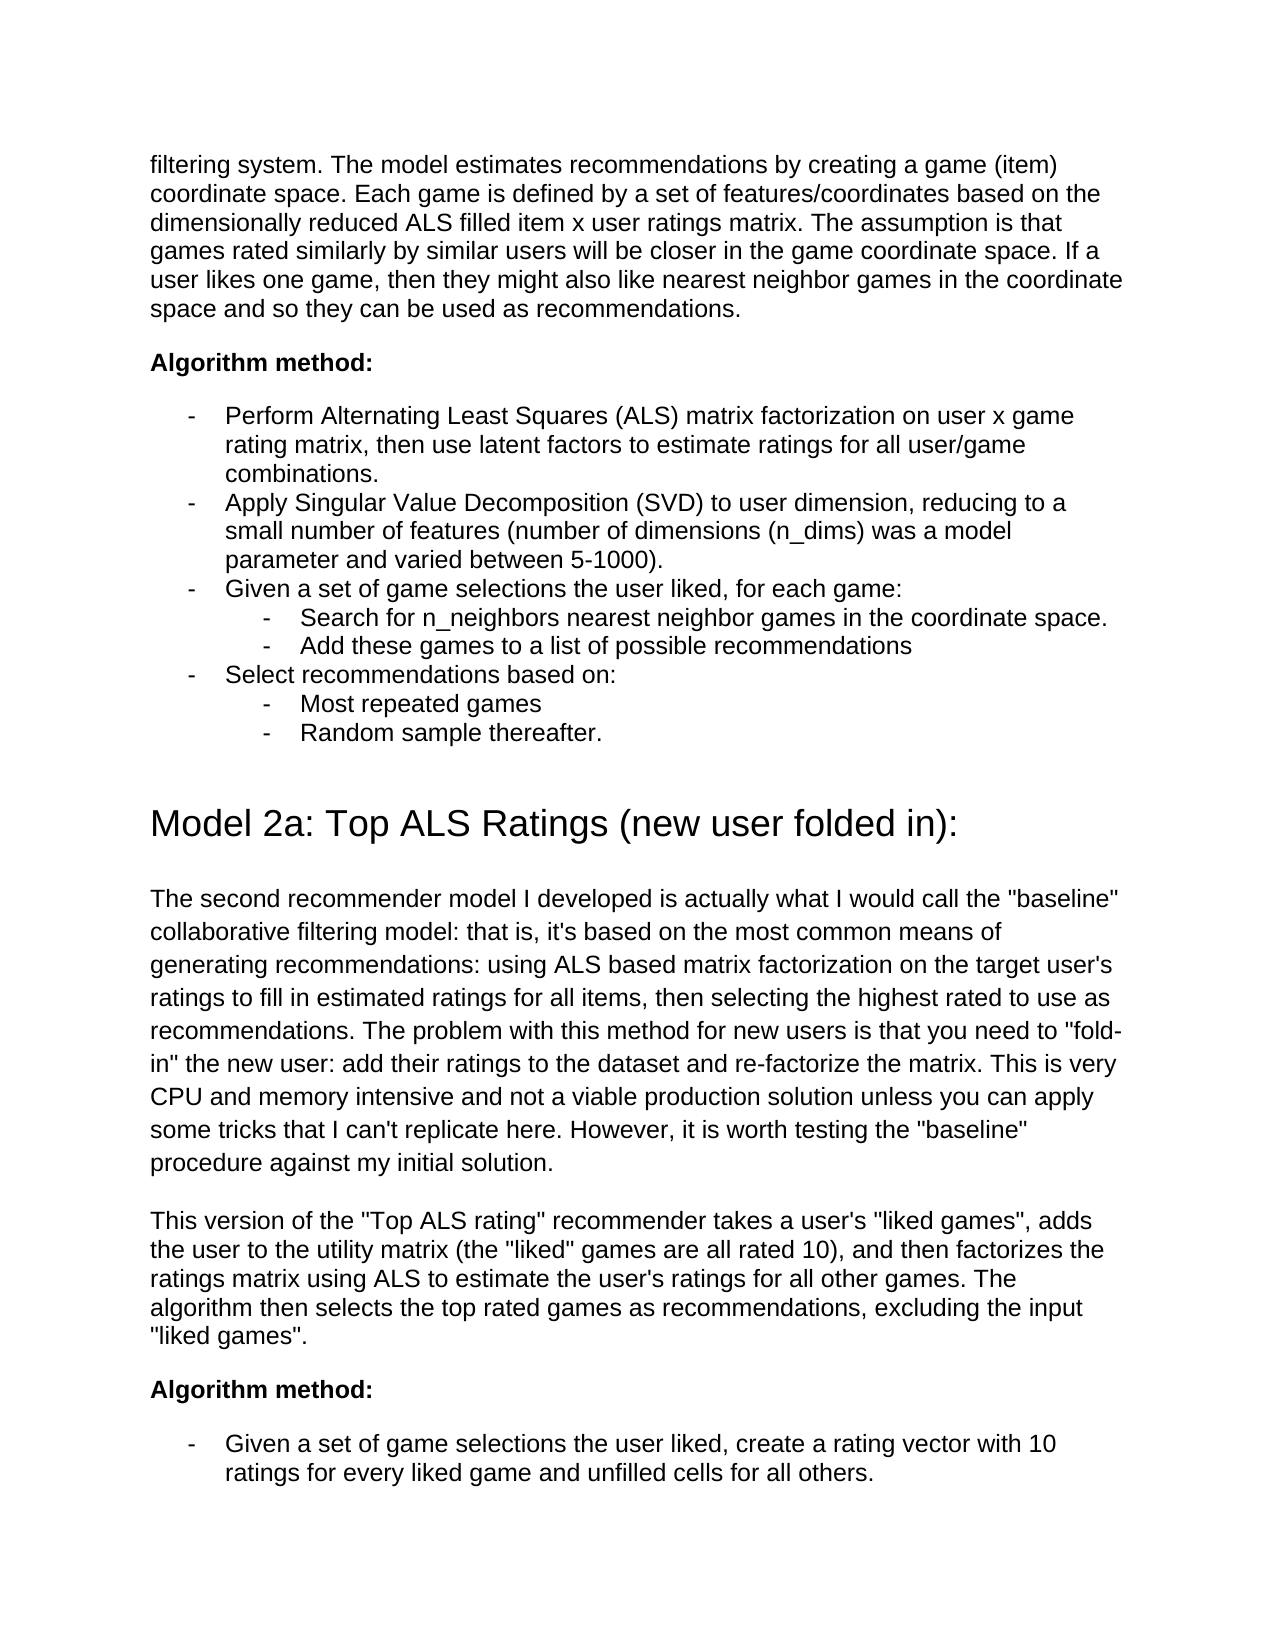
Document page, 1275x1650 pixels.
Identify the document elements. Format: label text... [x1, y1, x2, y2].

list Most repeated games [262, 689, 1125, 717]
list Add these games to a list of possible recommendations [262, 631, 1125, 660]
list Search for n_neighbors nearest neighbor games in the coordinate space. [262, 602, 1125, 631]
text filtering system. The model estimates recommendations by creating a game (item) coordinate space. Each game is defined by a set of features/coordinates based on the dimensionally reduced ALS filled item x user ratings matrix. The assumption is that games rated similarly by similar users will be closer in the game coordinate space. If a user likes one game, then they might also like nearest neighbor games in the coordinate space and so they can be used as recommendations. [150, 150, 1125, 322]
list Random sample thereafter. [262, 717, 1125, 746]
list Given a set of game selections the user liked, for each game: [187, 574, 1125, 602]
list Apply Singular Value Decomposition (SVD) to user dimension, reducing to a small number of features (number of dimensions (n_dims) was a model parameter and varied between 5-1000). [187, 487, 1125, 574]
text Model 2a: Top ALS Ratings (new user folded in): [150, 801, 1125, 844]
list Select recommendations based on: [187, 660, 1125, 689]
list Perform Alternating Least Squares (ALS) matrix factorization on user x game rating matrix, then use latent factors to estimate ratings for all user/game combinations. [187, 401, 1125, 487]
text The second recommender model I developed is actually what I would call the "baseline" collaborative filtering model: that is, it's based on the most common means of generating recommendations: using ALS based matrix factorization on the target user's ratings to fill in estimated ratings for all items, then selecting the highest rated to use as recommendations. The problem with this method for new users is that you need to "fold-in" the new user: add their ratings to the dataset and re-factorize the matrix. This is very CPU and memory intensive and not a viable production solution unless you can apply some tricks that I can't replicate here. However, it is worth testing the "baseline" procedure against my initial solution. [150, 884, 1125, 1177]
list Given a set of game selections the user liked, create a rating vector with 10 ratings for every liked game and unfilled cells for all others. [187, 1429, 1125, 1486]
text Algorithm method: [150, 347, 1125, 376]
text This version of the "Top ALS rating" recommender takes a user's "liked games", adds the user to the utility matrix (the "liked" games are all rated 10), and then factorizes the ratings matrix using ALS to estimate the user's ratings for all other games. The algorithm then selects the top rated games as recommendations, excluding the input "liked games". [150, 1206, 1125, 1350]
text Algorithm method: [150, 1375, 1125, 1404]
